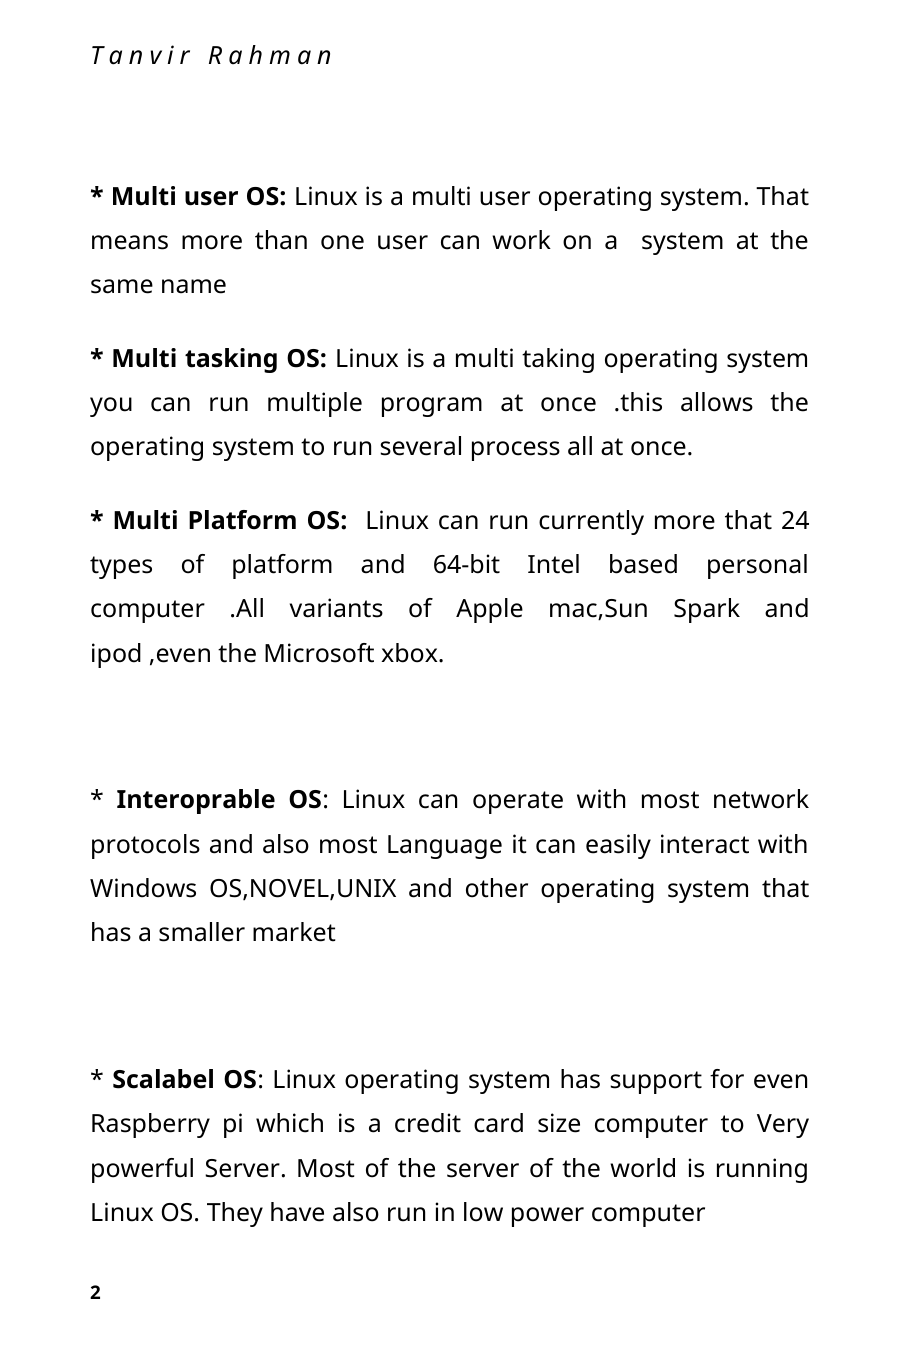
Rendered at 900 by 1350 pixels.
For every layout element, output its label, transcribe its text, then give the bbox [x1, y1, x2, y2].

text * Multi Platform OS: Linux can run currently more that 24 types of platform and 64-bit Intel based personal computer .All variants of Apple mac,Sun Spark and ipod ,even the Microsoft xbox. [90, 502, 810, 669]
text * Multi user OS: Linux is a multi user operating system. That means more than one user can work on a system at the same name [90, 178, 810, 301]
text * Scalabel OS: Linux operating system has support for even Raspberry pi which is a credit card size computer to Very powerful Server. Most of the server of the world is running Linux OS. They have also run in low power computer [90, 1062, 810, 1229]
text * Interoprable OS: Linux can operate with most network protocols and also most Language it can easily interact with Windows OS,NOVEL,UNIX and other operating system that has a smaller market [90, 782, 810, 949]
text * Multi tasking OS: Linux is a multi taking operating system you can run multiple program at once .this allows the operating system to run several process all at once. [90, 340, 810, 463]
